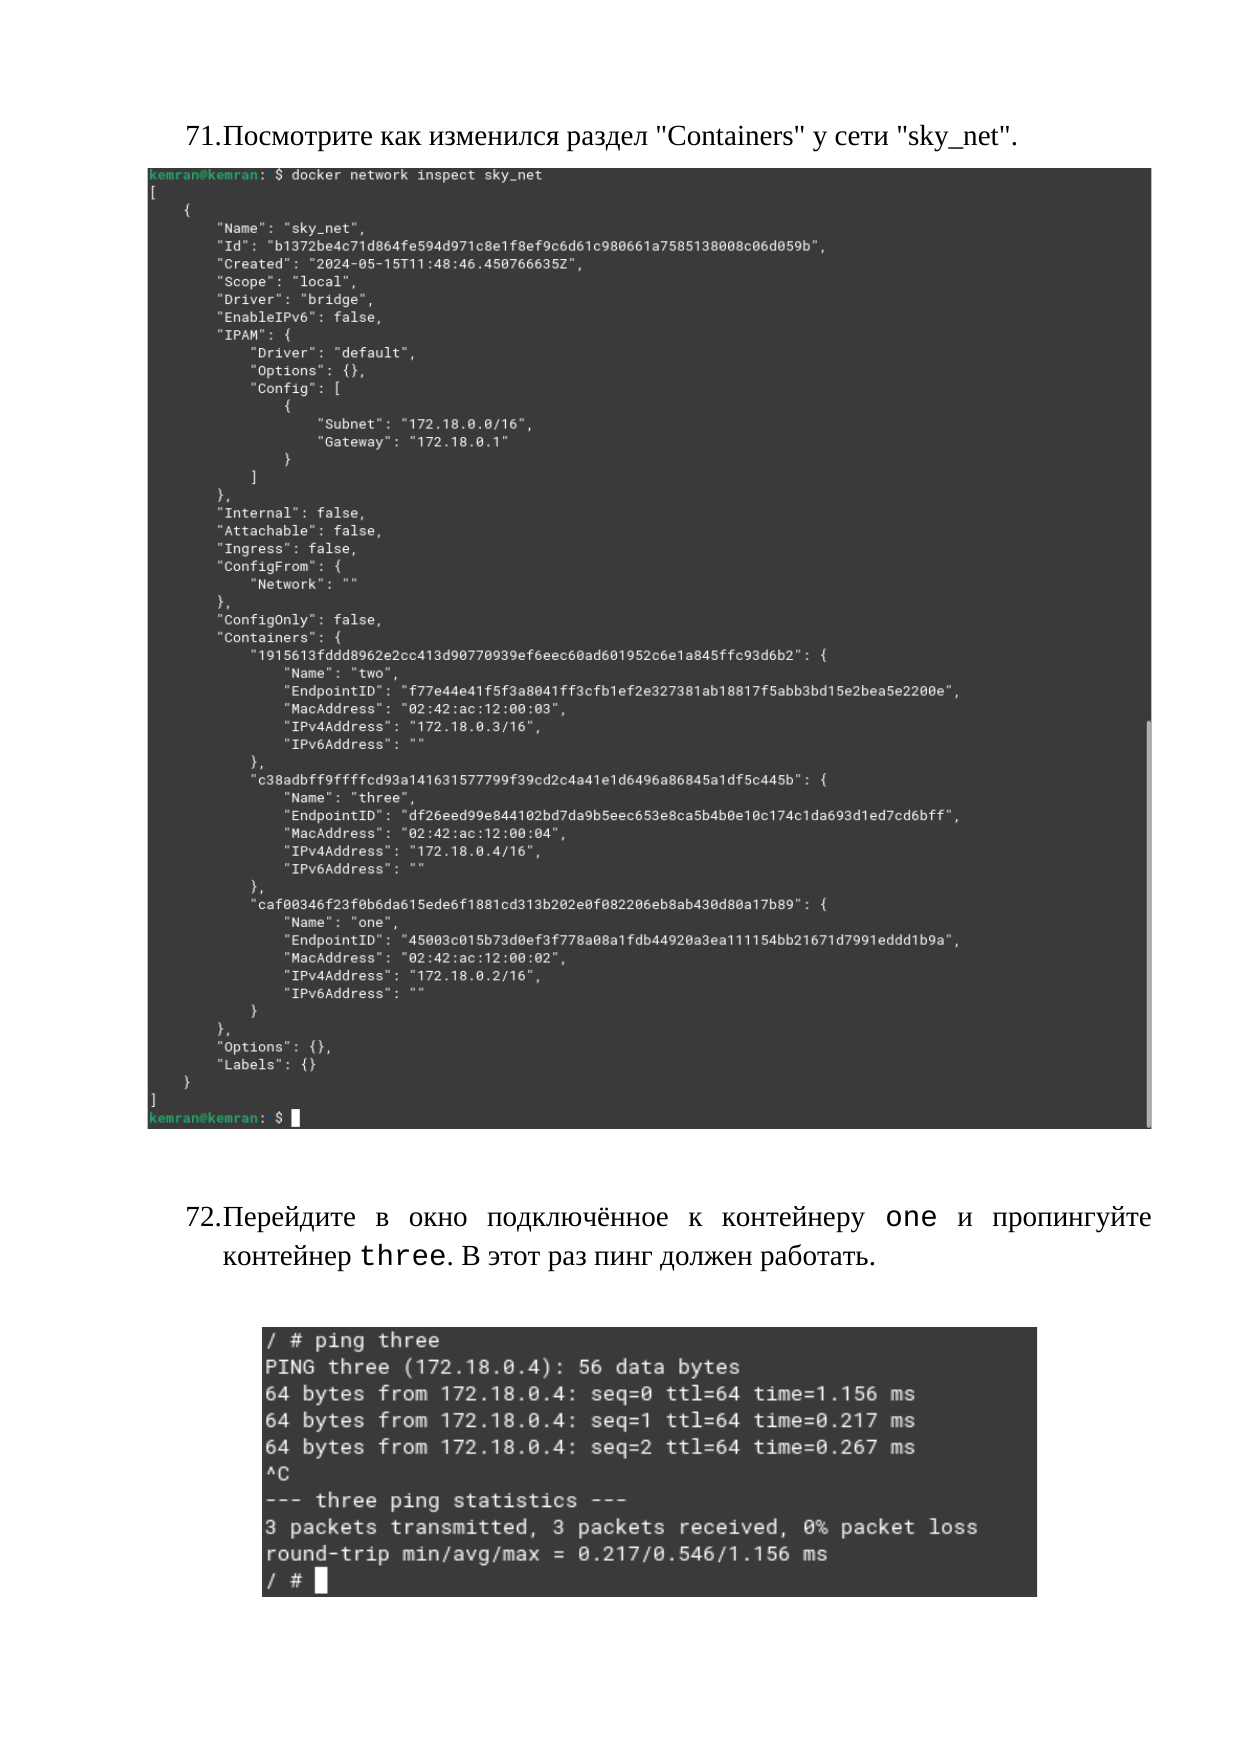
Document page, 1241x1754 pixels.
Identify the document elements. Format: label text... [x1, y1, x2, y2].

picture [262, 1327, 1038, 1597]
list Перейдите в окно подключённое к контейнеру one и пропингуйте контейнер three. В этот раз пинг должен работать. [185, 1199, 1152, 1274]
picture [147, 168, 1152, 1129]
list Посмотрите как изменился раздел "Containers" у сети "sky_net". [185, 118, 1152, 152]
